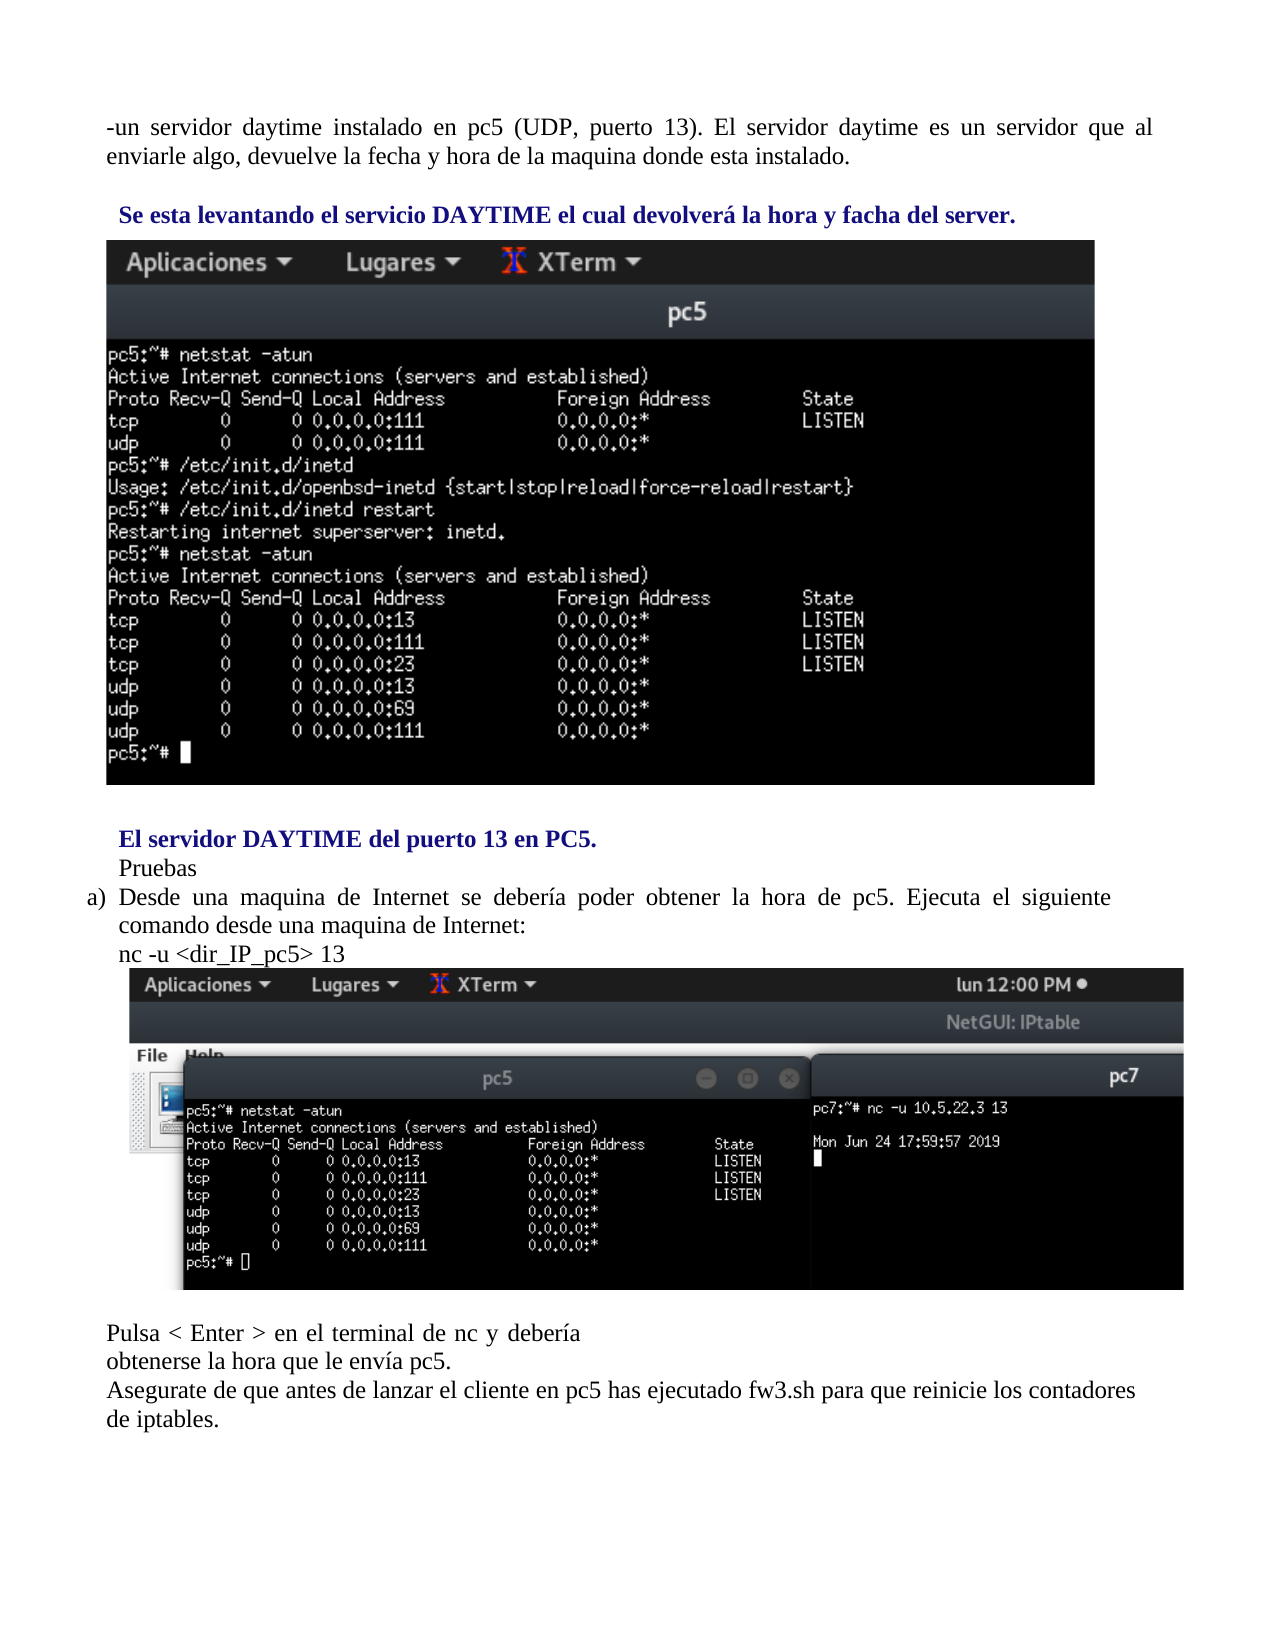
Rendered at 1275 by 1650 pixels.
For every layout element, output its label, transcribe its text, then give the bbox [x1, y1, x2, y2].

text -un servidor daytime instalado en pc5 (UDP, puerto 13). El servidor daytime es un servidor que al enviarle algo, devuelve la fecha y hora de la maquina donde esta instalado. [106, 112, 1153, 170]
text Pruebas [118, 853, 1167, 882]
text nc -u <dir_IP_pc5> 13 [118, 939, 1167, 968]
text El servidor DAYTIME del puerto 13 en PC5. [118, 824, 1167, 853]
list Desde una maquina de Internet se debería poder obtener la hora de pc5. Ejecuta el siguiente comando desde una maquina de Internet: [106, 882, 1148, 939]
text Asegurate de que antes de lanzar el cliente en pc5 has ejecutado fw3.sh para que reinicie los contadores de iptables. [106, 1375, 1148, 1433]
text Pulsa < Enter > en el terminal de nc y debería obtenerse la hora que le envía pc5. [106, 1318, 581, 1375]
text Se esta levantando el servicio DAYTIME el cual devolverá la hora y facha del server. [118, 200, 1167, 229]
